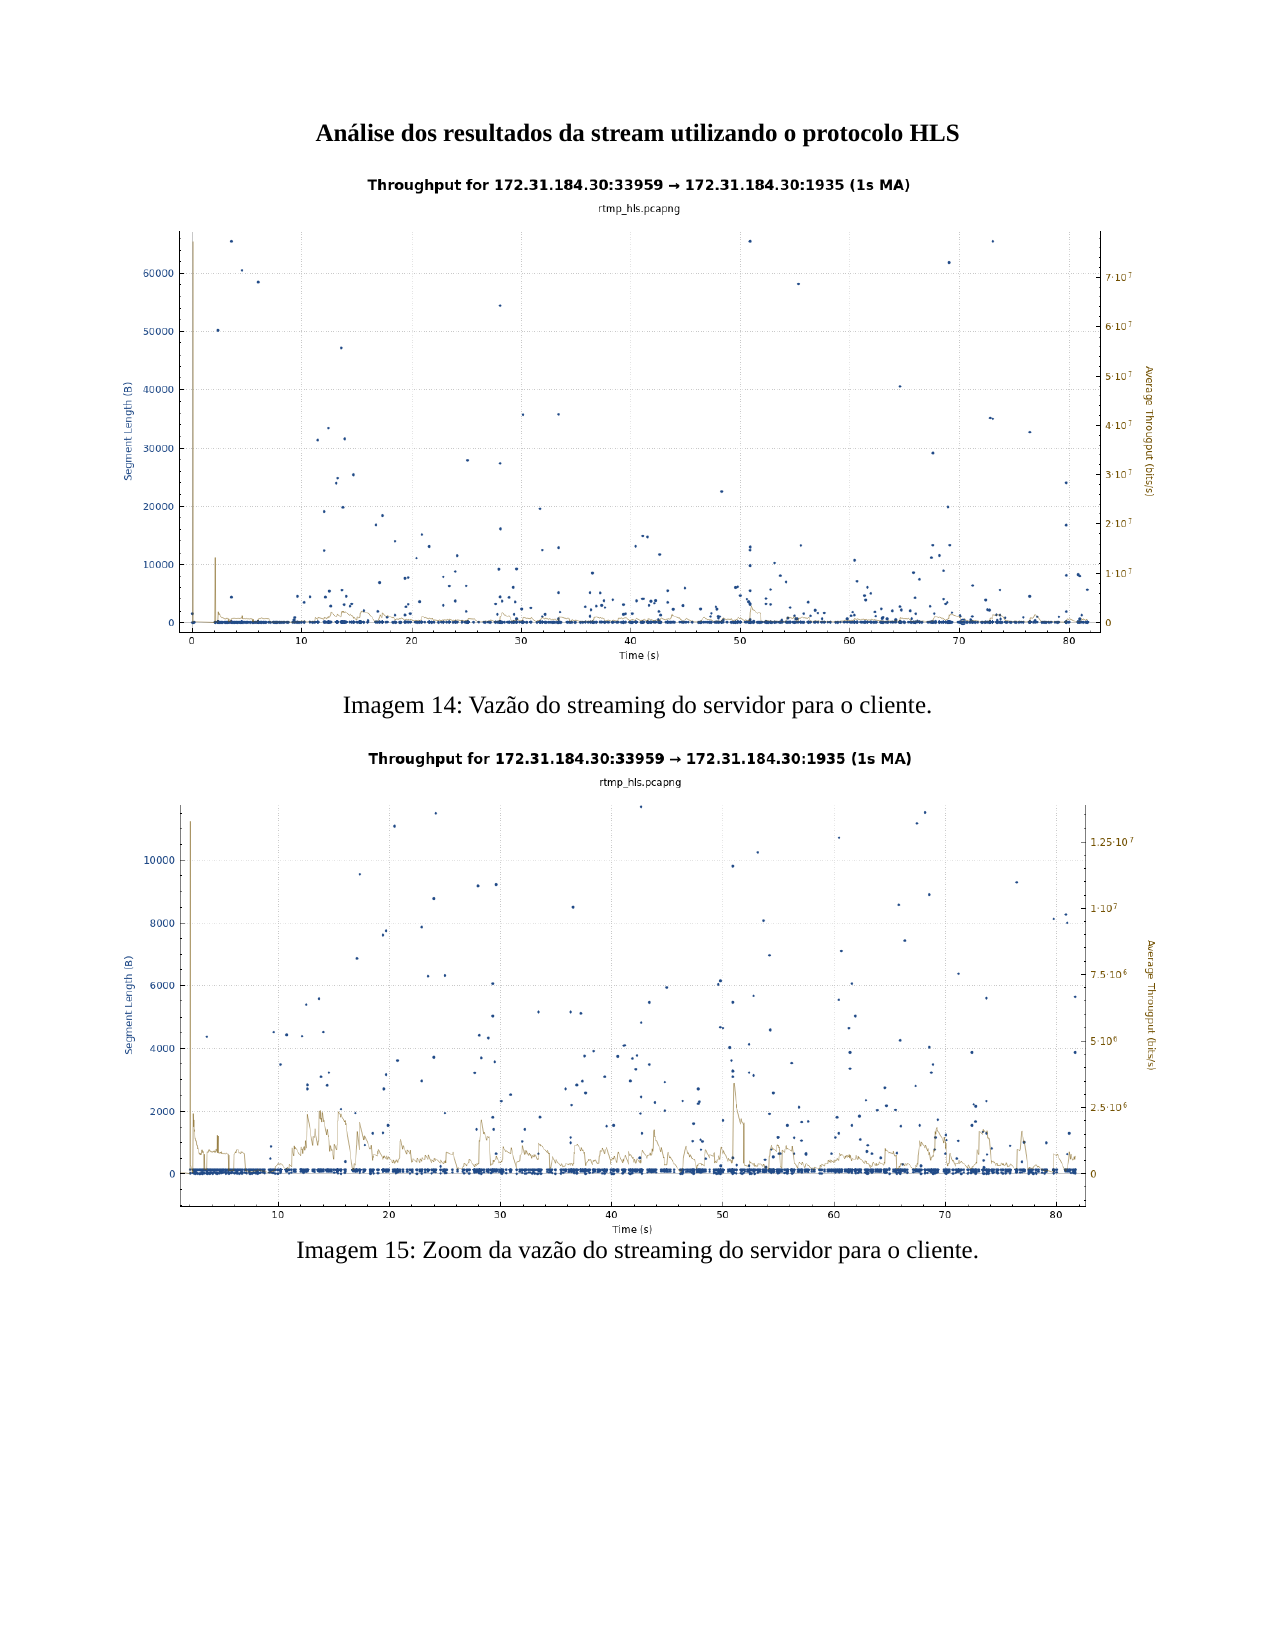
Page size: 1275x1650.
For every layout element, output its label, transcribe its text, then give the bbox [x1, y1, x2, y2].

picture [118, 175, 1157, 662]
text Análise dos resultados da stream utilizando o protocolo HLS [118, 118, 1157, 147]
text Imagem 14: Vazão do streaming do servidor para o cliente. [118, 690, 1157, 719]
picture [118, 747, 1157, 1236]
text Imagem 15: Zoom da vazão do streaming do servidor para o cliente. [118, 1236, 1157, 1264]
